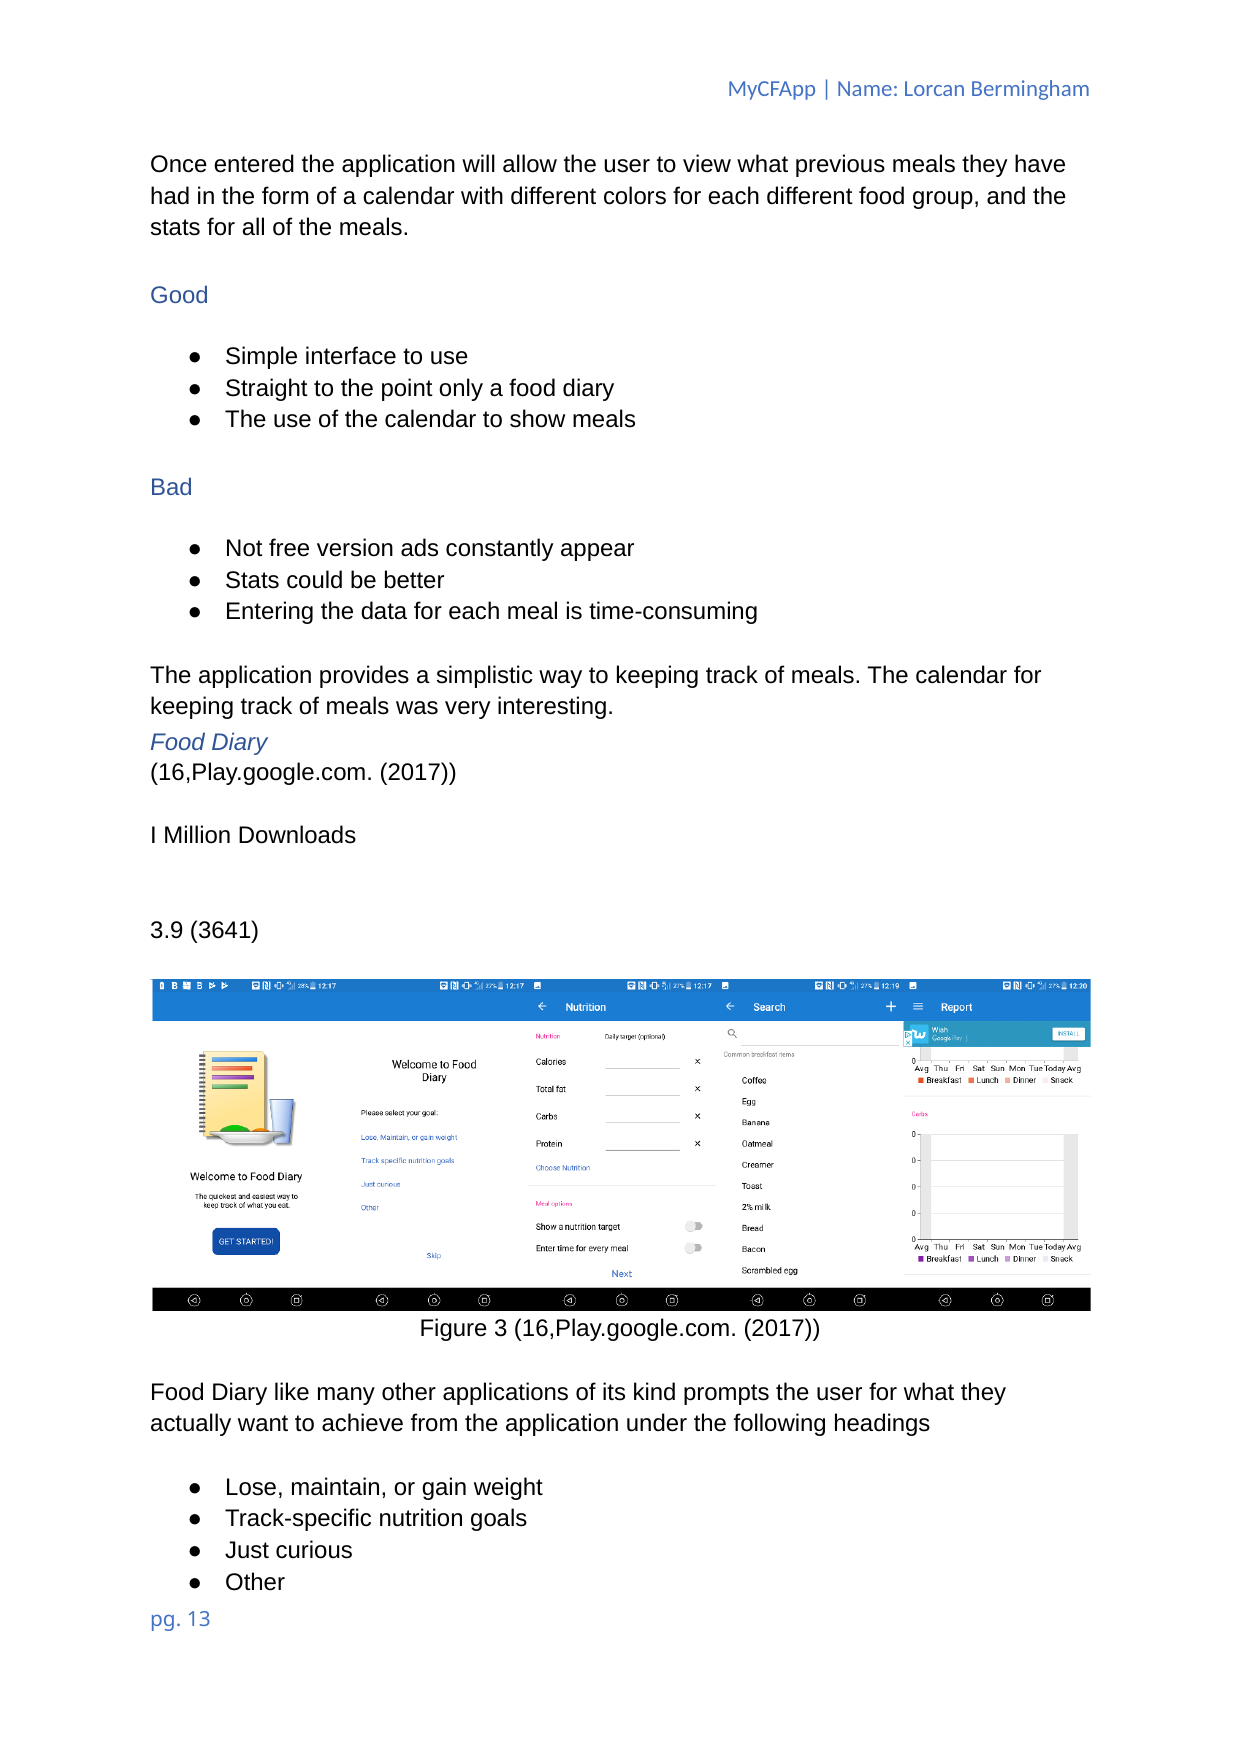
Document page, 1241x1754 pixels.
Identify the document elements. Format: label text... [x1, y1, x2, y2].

list Stats could be better [187, 566, 1090, 593]
text Figure 3 (16,Play.google.com. (2017)) [150, 1314, 1090, 1342]
list Simple interface to use [187, 342, 1090, 369]
text Food Diary like many other applications of its kind prompts the user for what they actually want to achieve from the application under the following headings [150, 1378, 1090, 1437]
list Just curious [187, 1536, 1090, 1564]
list Entering the data for each meal is time-consuming [187, 597, 1090, 625]
list Other [187, 1568, 1090, 1595]
subtitle Bad [150, 473, 1090, 500]
list Straight to the point only a food diary [187, 374, 1090, 401]
subtitle Food Diary [150, 728, 1090, 756]
text I Million Downloads [150, 821, 1090, 848]
list Lose, maintain, or gain weight [187, 1473, 1090, 1500]
text Once entered the application will allow the user to view what previous meals they have had in the form of a calendar with different colors for each different food group, and the stats for all of the meals. [150, 150, 1090, 241]
text The application provides a simplistic way to keeping track of meals. The calendar for keeping track of meals was very interesting. [150, 661, 1090, 720]
subtitle Good [150, 281, 1090, 308]
text 3.9 (3641) [150, 916, 1090, 943]
text (16,Play.google.com. (2017)) [150, 758, 1090, 785]
list The use of the calendar to show meals [187, 405, 1090, 433]
list Not free version ads constantly appear [187, 534, 1090, 562]
list Track-specific nutrition goals [187, 1504, 1090, 1532]
